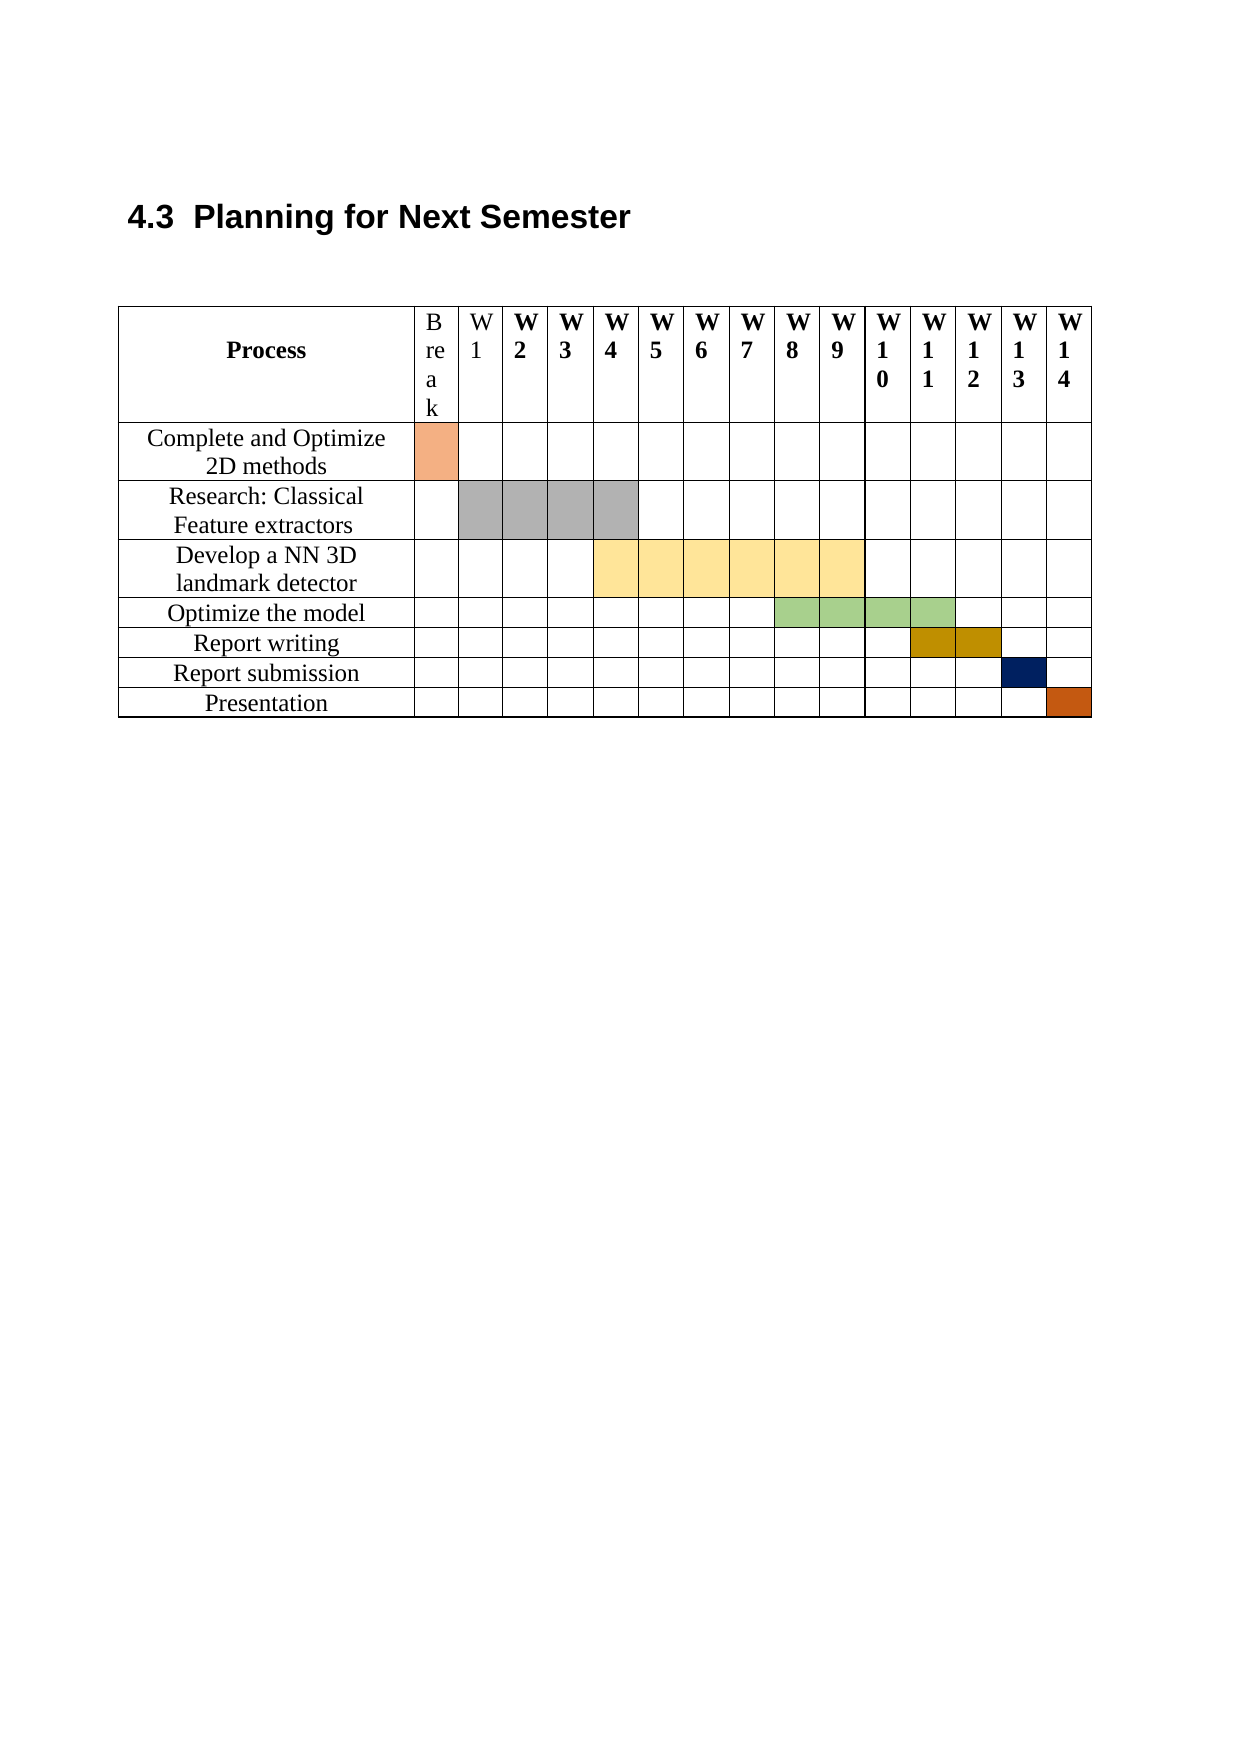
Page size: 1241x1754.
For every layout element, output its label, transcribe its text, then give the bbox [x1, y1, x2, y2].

table_cell [775, 540, 819, 597]
table_cell [459, 481, 502, 539]
table_header W 14 [1047, 307, 1091, 422]
table_cell [459, 628, 502, 657]
table_header W 11 [911, 307, 955, 422]
table_cell [548, 540, 593, 597]
table_cell [594, 540, 638, 597]
table_cell [548, 628, 593, 657]
table_cell [415, 658, 458, 687]
table_cell [503, 423, 547, 480]
table_cell [956, 423, 1001, 480]
table_cell [459, 688, 502, 716]
table_cell [1002, 540, 1046, 597]
table_cell Research: Classical Feature extractors [119, 481, 414, 539]
table_cell [415, 423, 458, 480]
table_cell [503, 628, 547, 657]
table_header Break [415, 307, 458, 422]
table_cell [820, 423, 864, 480]
table_cell [459, 658, 502, 687]
table_header W 12 [956, 307, 1001, 422]
table_header W 5 [639, 307, 683, 422]
table_header W 2 [503, 307, 547, 422]
table_cell [459, 598, 502, 627]
table_cell [548, 598, 593, 627]
table_cell [911, 540, 955, 597]
table_cell [415, 688, 458, 716]
table_cell [459, 540, 502, 597]
table_cell [775, 423, 819, 480]
table_cell [639, 688, 683, 716]
table_cell [820, 688, 864, 716]
table_cell [548, 481, 593, 539]
table_cell [866, 481, 910, 539]
table_cell [594, 658, 638, 687]
table_cell [1047, 598, 1091, 627]
table_cell [415, 598, 458, 627]
table_cell [775, 481, 819, 539]
table_cell [820, 598, 864, 627]
table_cell [594, 688, 638, 716]
table_cell [1002, 688, 1046, 716]
table_cell [730, 481, 774, 539]
table_cell [684, 540, 729, 597]
table_cell [503, 658, 547, 687]
table_cell Presentation [119, 688, 414, 716]
table_cell [684, 688, 729, 716]
table_cell [911, 688, 955, 716]
table_cell [548, 688, 593, 716]
table_cell [956, 481, 1001, 539]
table_cell [730, 423, 774, 480]
table_header W 13 [1002, 307, 1046, 422]
table_cell [1047, 628, 1091, 657]
table_header W 3 [548, 307, 593, 422]
table_cell [503, 481, 547, 539]
table_cell [730, 540, 774, 597]
table_cell [684, 481, 729, 539]
table_header Process [119, 307, 414, 422]
table_cell [866, 423, 910, 480]
table_cell [503, 688, 547, 716]
table_cell [639, 540, 683, 597]
table_cell [956, 658, 1001, 687]
table_cell Develop a NN 3D landmark detector [119, 540, 414, 597]
table_cell [820, 658, 864, 687]
table_cell [1047, 481, 1091, 539]
table_cell [415, 481, 458, 539]
table_cell [775, 658, 819, 687]
table_cell Complete and Optimize 2D methods [119, 423, 414, 480]
table_header W 8 [775, 307, 819, 422]
table_cell [1047, 688, 1091, 716]
table_cell [956, 628, 1001, 657]
table_cell [594, 628, 638, 657]
table_cell [911, 481, 955, 539]
table_header W 6 [684, 307, 729, 422]
table_cell [503, 598, 547, 627]
table_cell [1002, 628, 1046, 657]
table_cell [594, 598, 638, 627]
table_cell [639, 423, 683, 480]
table_cell [594, 481, 638, 539]
table_cell [911, 658, 955, 687]
table_cell [820, 540, 864, 597]
table_cell [684, 423, 729, 480]
table_cell [956, 688, 1001, 716]
table_cell Report writing [119, 628, 414, 657]
table_cell [1002, 481, 1046, 539]
table_cell [594, 423, 638, 480]
table_cell [684, 658, 729, 687]
table_cell [911, 423, 955, 480]
table_cell [1002, 598, 1046, 627]
table_cell [548, 658, 593, 687]
table_cell [866, 598, 910, 627]
table_cell [956, 598, 1001, 627]
table_cell [684, 628, 729, 657]
table_cell [820, 628, 864, 657]
table_cell [730, 628, 774, 657]
table_cell [730, 658, 774, 687]
table_cell [866, 658, 910, 687]
table_header W 7 [730, 307, 774, 422]
table_cell [775, 598, 819, 627]
table_cell [1047, 540, 1091, 597]
table_cell [639, 658, 683, 687]
table_cell Optimize the model [119, 598, 414, 627]
table_cell [775, 628, 819, 657]
table_cell [1047, 658, 1091, 687]
table_cell [639, 481, 683, 539]
table_cell [639, 628, 683, 657]
table_cell [820, 481, 864, 539]
table_header W 1 [459, 307, 502, 422]
table_cell [866, 540, 910, 597]
table_cell [415, 628, 458, 657]
table_cell [866, 688, 910, 716]
table_cell [1047, 423, 1091, 480]
table_cell Report submission [119, 658, 414, 687]
table_header W 10 [866, 307, 910, 422]
table_header W 9 [820, 307, 864, 422]
table_header W 4 [594, 307, 638, 422]
table_cell [684, 598, 729, 627]
table_cell [956, 540, 1001, 597]
table_cell [911, 598, 955, 627]
table_cell [415, 540, 458, 597]
table_cell [639, 598, 683, 627]
table_cell [1002, 423, 1046, 480]
table_cell [775, 688, 819, 716]
table_cell [459, 423, 502, 480]
table_cell [503, 540, 547, 597]
table_cell [548, 423, 593, 480]
table_cell [730, 688, 774, 716]
table_cell [866, 628, 910, 657]
subtitle Planning for Next Semester [118, 197, 1122, 235]
table_cell [1002, 658, 1046, 687]
table_cell [730, 598, 774, 627]
table_cell [911, 628, 955, 657]
